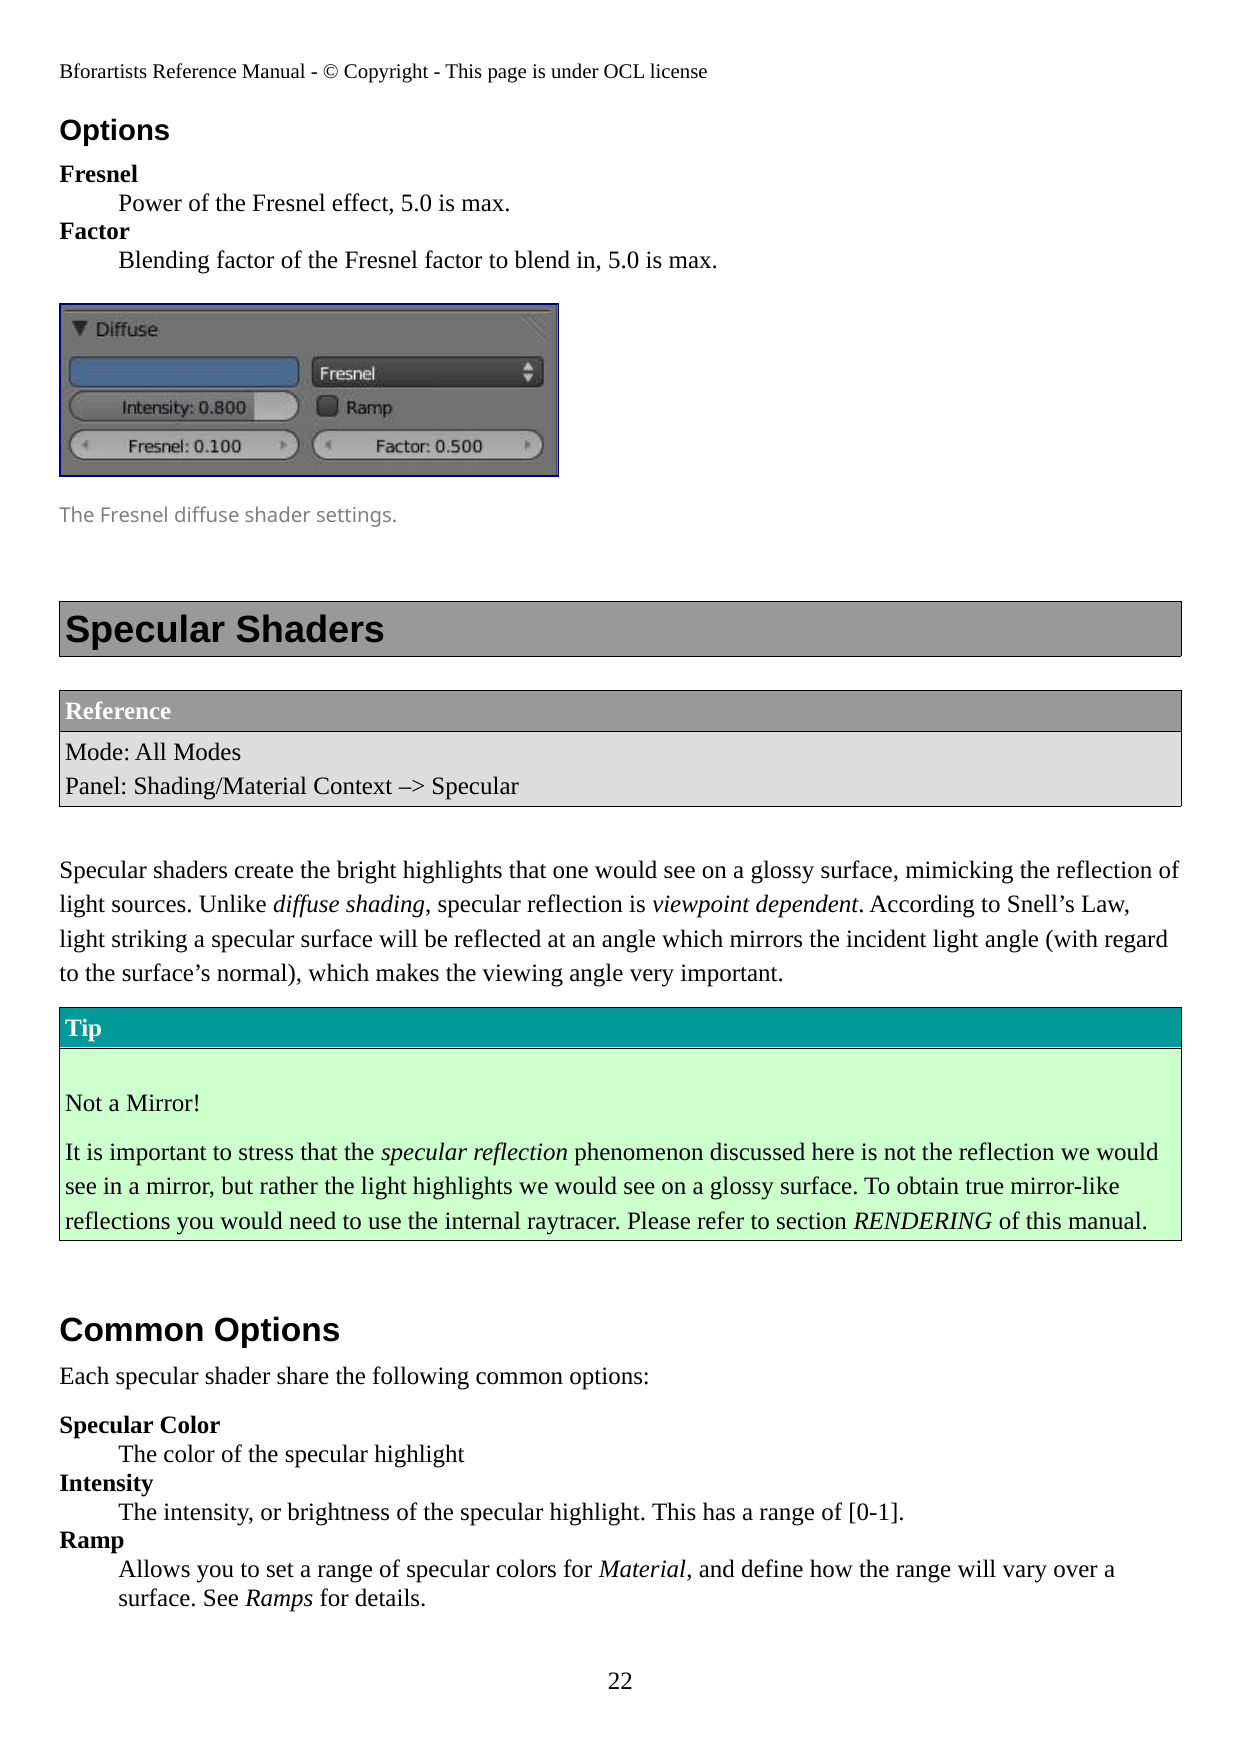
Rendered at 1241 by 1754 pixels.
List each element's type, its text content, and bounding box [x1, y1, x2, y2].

subtitle Factor [59, 216, 1181, 245]
table_cell Mode: All Modes Panel: Shading/Material Context –> Specular [60, 732, 1181, 806]
list Power of the Fresnel effect, 5.0 is max. [118, 188, 1181, 216]
table_header Specular Shaders [60, 602, 1181, 656]
list The intensity, or brightness of the specular highlight. This has a range of [0-1]. [118, 1497, 1181, 1526]
subtitle Fresnel [59, 159, 1181, 188]
text Each specular shader share the following common options: [59, 1361, 1181, 1390]
table_header Reference [60, 691, 1181, 731]
picture [61, 305, 558, 475]
subtitle Specular Color [59, 1411, 1181, 1439]
list The color of the specular highlight [118, 1439, 1181, 1468]
subtitle Common Options [59, 1310, 1181, 1349]
table_cell Not a Mirror! It is important to stress that the specular reflection phenomenon discussed here is not the reflection we would see in a mirror, but rather the light highlights we would see on a glossy surface. To obtain true mirror-like reflections you would need to use the internal raytracer. Please refer to section RENDERING of this manual. [60, 1049, 1181, 1240]
list Allows you to set a range of specular colors for Material, and define how the range will vary over a surface. See Ramps for details. [118, 1554, 1181, 1612]
list Blending factor of the Fresnel factor to blend in, 5.0 is max. [118, 245, 1181, 274]
table_header Tip [60, 1008, 1181, 1047]
text Specular shaders create the bright highlights that one would see on a glossy surface, mimicking the reflection of light sources. Unlike diffuse shading, specular reflection is viewpoint dependent. According to Snell’s Law, light striking a specular surface will be reflected at an angle which mirrors the incident light angle (with regard to the surface’s normal), which makes the viewing angle very important. [59, 855, 1181, 987]
subtitle Intensity [59, 1468, 1181, 1497]
text The Fresnel diffuse shader settings. [59, 497, 1181, 528]
subtitle Ramp [59, 1526, 1181, 1554]
subtitle Options [59, 113, 1181, 146]
